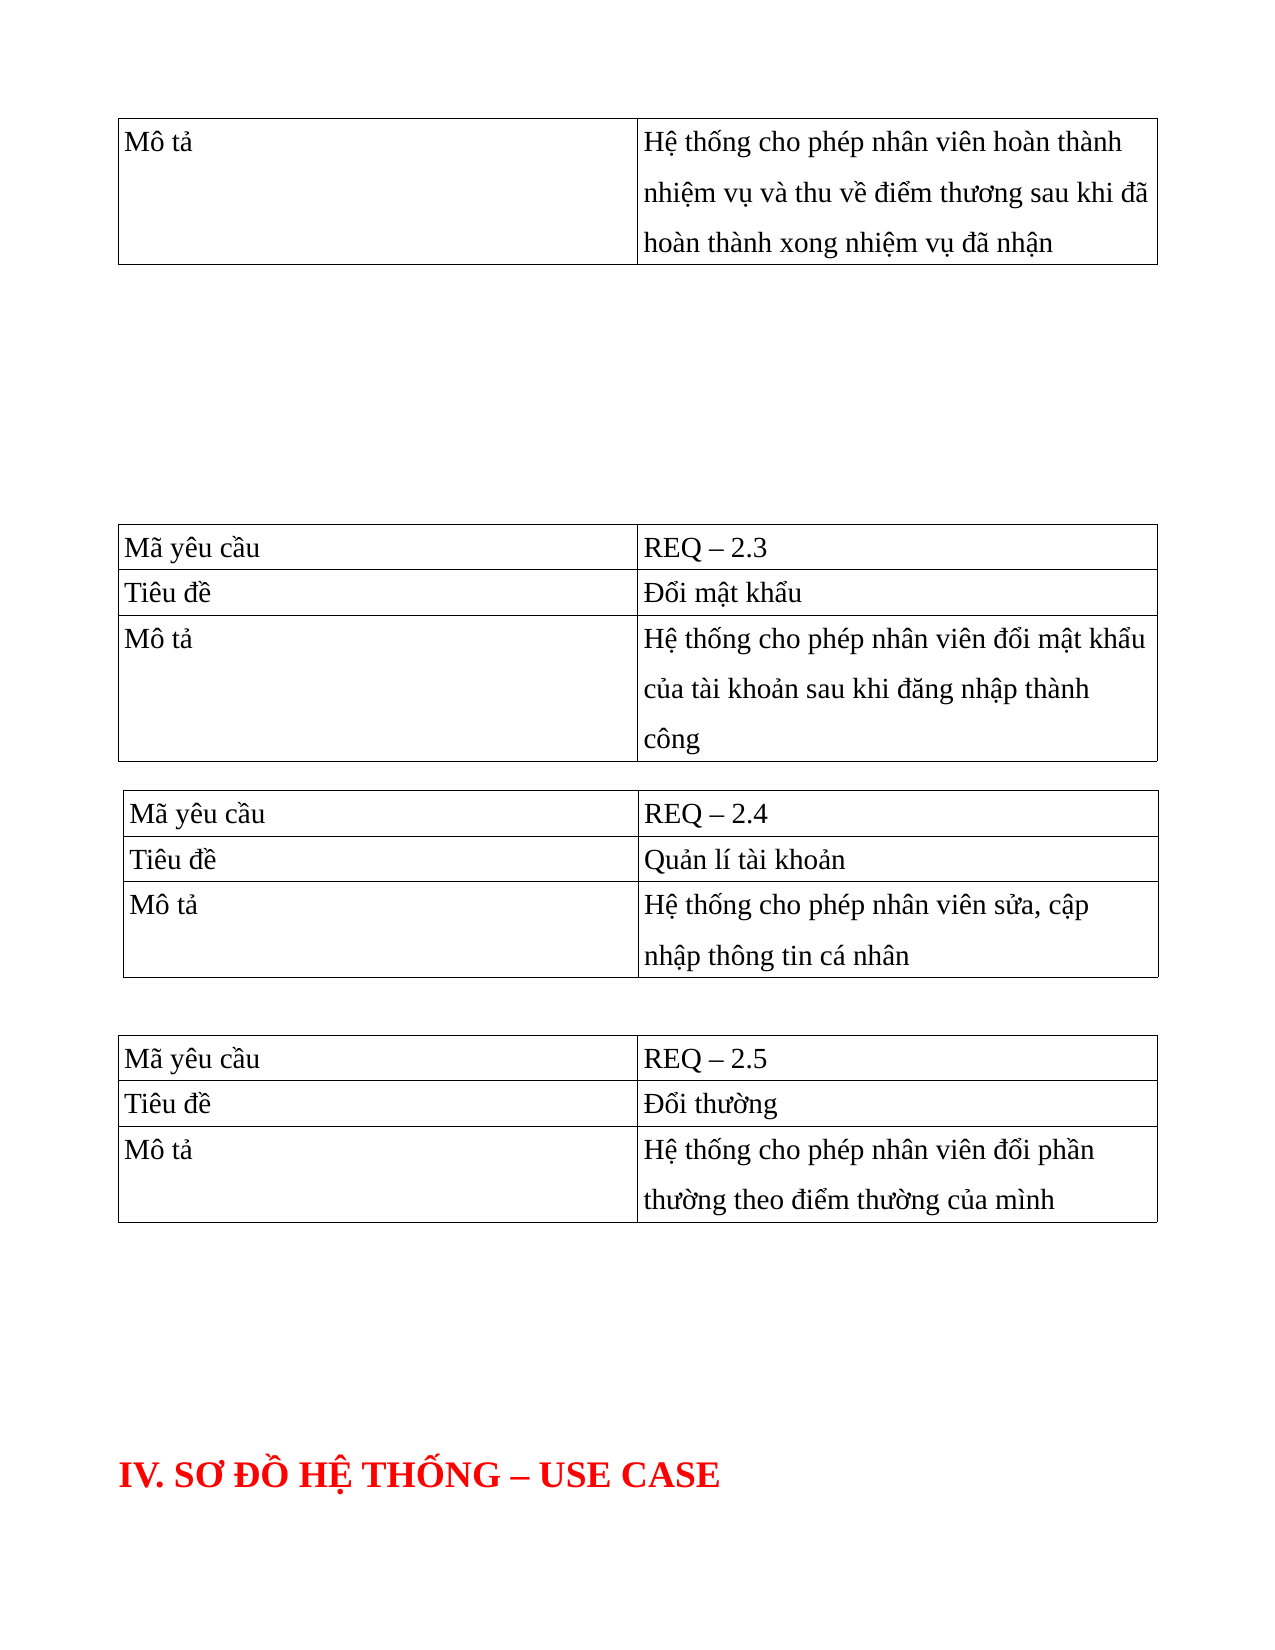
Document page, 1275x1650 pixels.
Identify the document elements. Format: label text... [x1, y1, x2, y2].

table_header Mã yêu cầu [119, 1036, 637, 1080]
table_cell Mô tả [119, 119, 637, 264]
table_header Mã yêu cầu [119, 525, 637, 569]
table_cell Mô tả [124, 882, 638, 977]
table_header Mã yêu cầu [124, 791, 638, 836]
table_cell Hệ thống cho phép nhân viên đổi mật khẩu của tài khoản sau khi đăng nhập thành công [638, 616, 1157, 761]
table_cell Mô tả [119, 616, 637, 761]
table_cell Tiêu đề [124, 837, 638, 881]
table_header REQ – 2.4 [639, 791, 1158, 836]
table_cell Hệ thống cho phép nhân viên hoàn thành nhiệm vụ và thu về điểm thương sau khi đã hoàn thành xong nhiệm vụ đã nhận [638, 119, 1157, 264]
table_cell Đổi thường [638, 1081, 1157, 1126]
table_cell Mô tả [119, 1127, 637, 1222]
table_cell Tiêu đề [119, 1081, 637, 1126]
table_cell Quản lí tài khoản [639, 837, 1158, 881]
table_header REQ – 2.3 [638, 525, 1157, 569]
table_cell Hệ thống cho phép nhân viên đổi phần thường theo điểm thường của mình [638, 1127, 1157, 1222]
table_cell Tiêu đề [119, 570, 637, 614]
text IV. SƠ ĐỒ HỆ THỐNG – USE CASE [118, 1452, 1157, 1495]
table_header REQ – 2.5 [638, 1036, 1157, 1080]
table_cell Đổi mật khẩu [638, 570, 1157, 614]
table_cell Hệ thống cho phép nhân viên sửa, cập nhập thông tin cá nhân [639, 882, 1158, 977]
